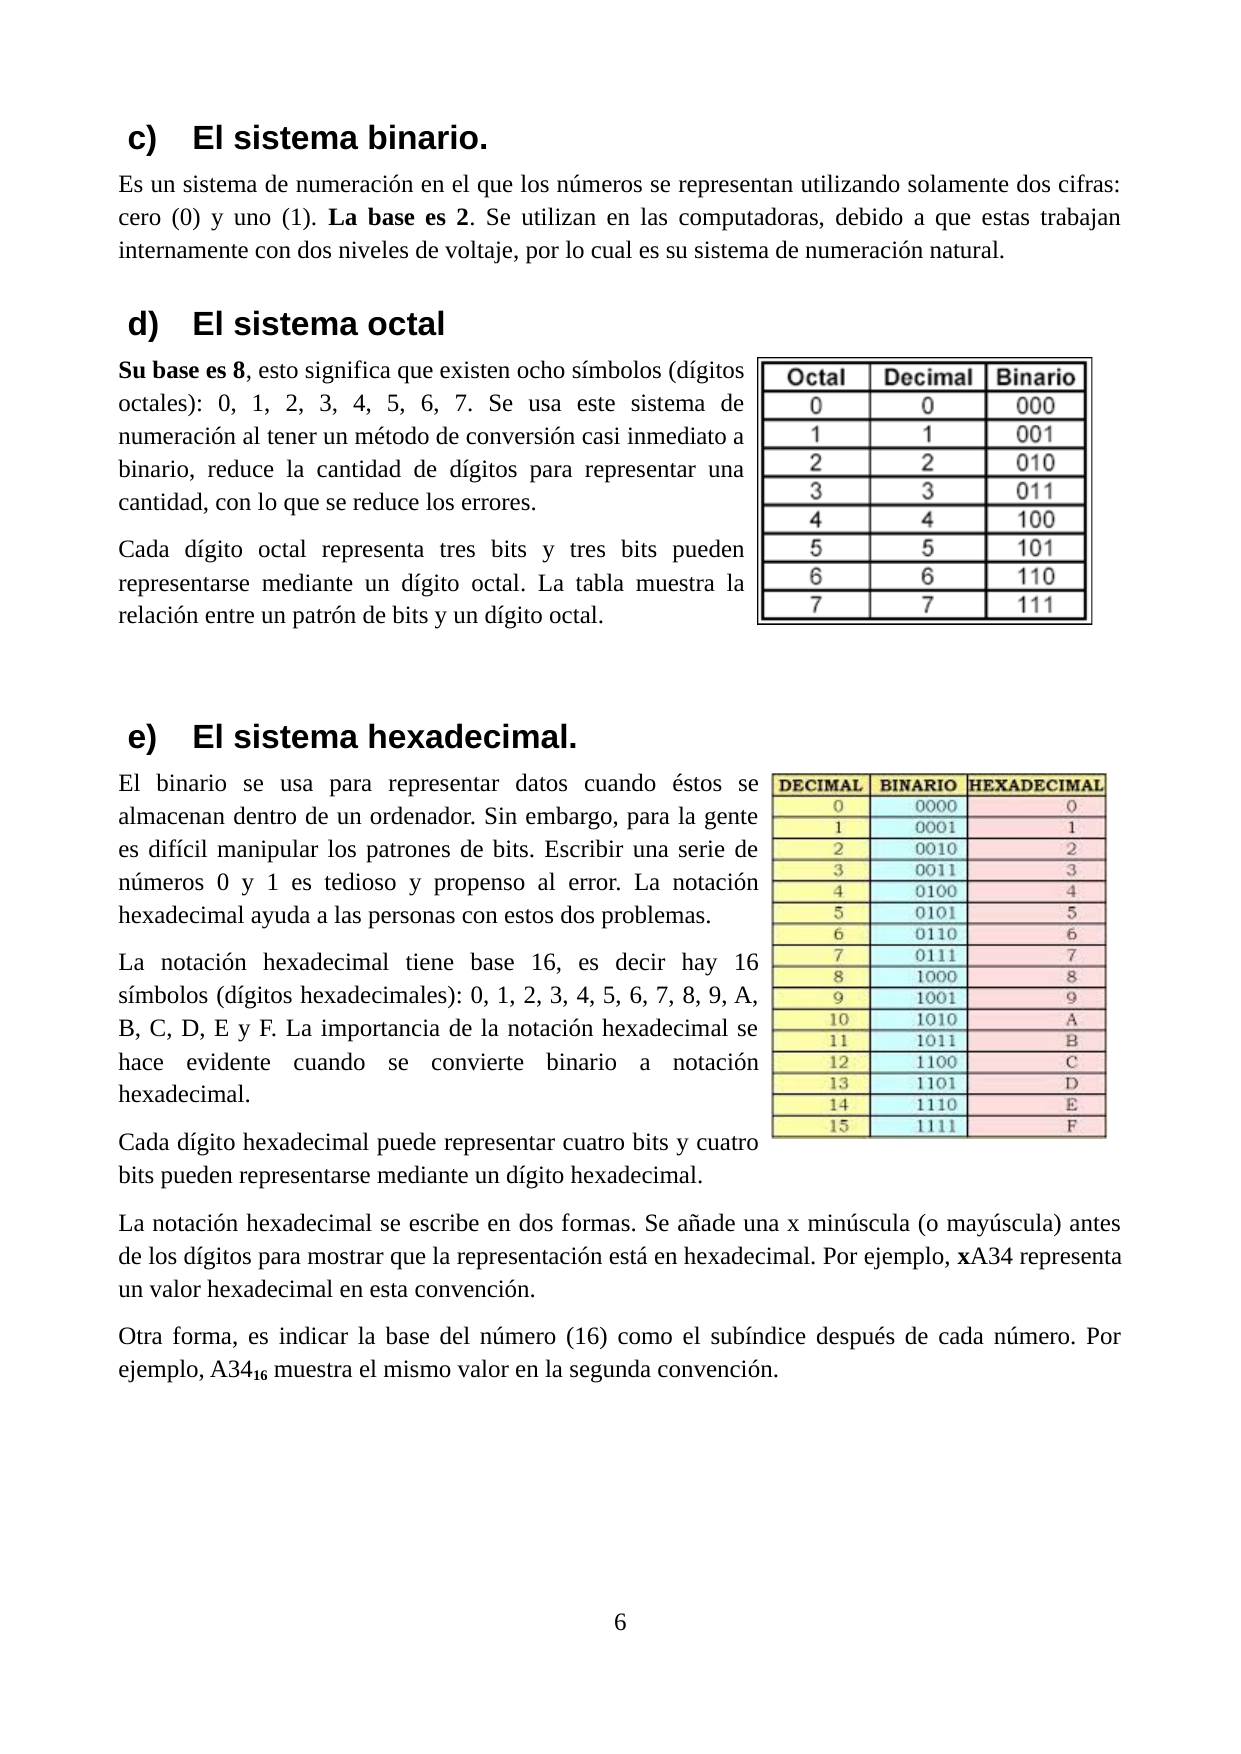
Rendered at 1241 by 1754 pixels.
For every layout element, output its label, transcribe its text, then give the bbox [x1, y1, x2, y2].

text Cada dígito octal representa tres bits y tres bits pueden representarse mediante un dígito octal. La tabla muestra la relación entre un patrón de bits y un dígito octal. [118, 534, 1122, 629]
subtitle El sistema octal [118, 304, 1122, 342]
picture [771, 773, 1108, 1139]
text Su base es 8, esto significa que existen ocho símbolos (dígitos octales): 0, 1, 2, 3, 4, 5, 6, 7. Se usa este sistema de numeración al tener un método de conversión casi inmediato a binario, reduce la cantidad de dígitos para representar una cantidad, con lo que se reduce los errores. [118, 355, 1122, 516]
text La notación hexadecimal tiene base 16, es decir hay 16 símbolos (dígitos hexadecimales): 0, 1, 2, 3, 4, 5, 6, 7, 8, 9, A, B, C, D, E y F. La importancia de la notación hexadecimal se hace evidente cuando se convierte binario a notación hexadecimal. [118, 947, 771, 1108]
picture [757, 357, 1093, 625]
text El binario se usa para representar datos cuando éstos se almacenan dentro de un ordenador. Sin embargo, para la gente es difícil manipular los patrones de bits. Escribir una serie de números 0 y 1 es tedioso y propenso al error. La notación hexadecimal ayuda a las personas con estos dos problemas. [118, 768, 1122, 929]
subtitle El sistema hexadecimal. [118, 717, 1122, 755]
text Cada dígito hexadecimal puede representar cuatro bits y cuatro bits pueden representarse mediante un dígito hexadecimal. [118, 1127, 1122, 1189]
text La notación hexadecimal se escribe en dos formas. Se añade una x minúscula (o mayúscula) antes de los dígitos para mostrar que la representación está en hexadecimal. Por ejemplo, xA34 representa un valor hexadecimal en esta convención. [118, 1208, 1122, 1303]
text Es un sistema de numeración en el que los números se representan utilizando solamente dos cifras: cero (0) y uno (1). La base es 2. Se utilizan en las computadoras, debido a que estas trabajan internamente con dos niveles de voltaje, por lo cual es su sistema de numeración natural. [118, 169, 1122, 264]
subtitle El sistema binario. [118, 118, 1122, 157]
text Otra forma, es indicar la base del número (16) como el subíndice después de cada número. Por ejemplo, A3416 muestra el mismo valor en la segunda convención. [118, 1321, 1122, 1383]
